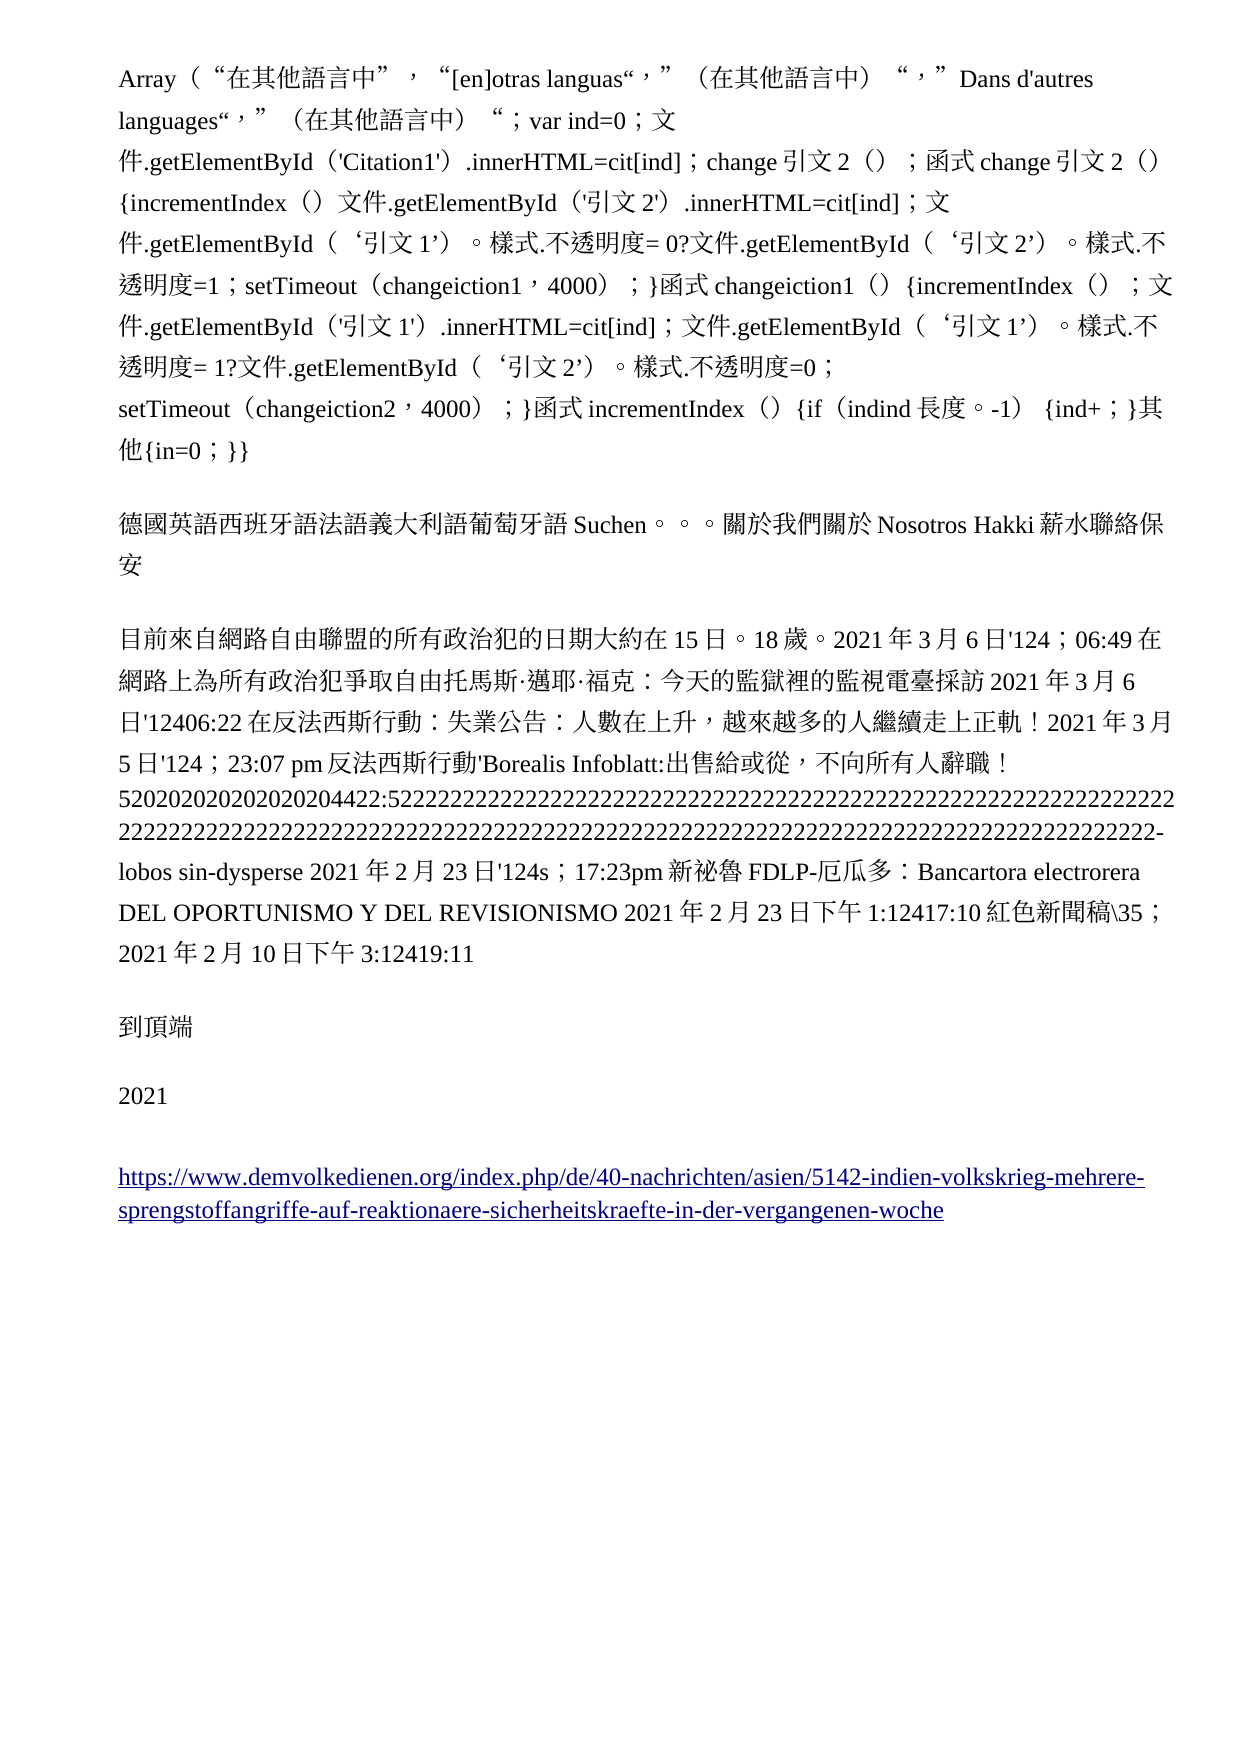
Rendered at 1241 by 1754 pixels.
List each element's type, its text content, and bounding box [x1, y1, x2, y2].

text https://www.demvolkedienen.org/index.php/de/40-nachrichten/asien/5142-indien-volkskrieg-mehrere-sprengstoffangriffe-auf-reaktionaere-sicherheitskraefte-in-der-vergangenen-woche [118, 1129, 1181, 1223]
text 2021-03-07T15:49:49+00:00 沒有 [] 上週，人民解放遊擊軍（PLGA）在印度共產黨（毛主義）的領導下，在當前的人民戰爭中採取了幾項行動。 據《印度時報》報道，一支警察部隊遭到疑似PLGA成員的襲擊，至少一名反動安全部隊成員受傷。遺憾的是，社論結尾沒有提供進一步的資訊。1 當日，印度-西藏邊防警察部隊一名成員在恰蒂斯加爾邦納拉揚普爾區科哈卡梅塔地區因簡易爆炸裝置爆炸身亡。事發時正值53歲。ITBP營在該地區進行了反納薩爾行動。2 我得了04分。3月，三名捷豹州警察，一支特別部隊，在賈坎德西辛赫布姆區Chaibasa地區的一枚克萊莫爾（殺傷人員地雷）爆炸襲擊中喪生。襲擊發生在197年。中央後備警察部隊營和11。Jharkhand捷豹突擊隊的一個營正在前往支援正在進行的清理行動。三 同一天，恰蒂斯加爾邦武裝部隊的一名成員在執行巡邏以確保在該地區修建橋樑時，在恰蒂斯加爾邦丹特瓦達區的Pahurnar村附近也被爆炸裝置炸死。根據警方的報告，地區後備警衛（DRG）和CAF已經開始行動，以確保該地區的安全，作為一名警員，22日。營屬於CAF，意外觸發了雷管。） 馬哈拉施特拉加奇羅利區1個毛派攻擊警察黨（印度時報，2021年5月3日）；https://timesofinia.indiatimes.com/videos/city/mumbai/maoists-attack-police-party-in-maharashtras-gadchiroli-district/videoshow/81350093.cms) 2 ITBP jawan在恰蒂斯加爾邦受納薩爾影響的Narayanpur區的簡易爆炸裝置爆炸中喪生（新印度快車，2021年5月3日；http://www.newindianexpress.com/nation/2021/mar/05/itbp-jawan-killed-in-ied-blast-inchattisgarhsnaxal-impacted-narayanpur-district-2272739.html) 3賈坎德：毛主義者引爆了地雷，殺死了3名警察，因為梳理行動（印度快報，2021年4月3日；https://indianexpress.com/article/india/jharkhand-maoists-set-off-mine-kill-3-cops-7214765/) 在恰蒂斯加爾邦丹特瓦達的納薩爾人種植的簡易爆炸裝置爆炸中，4名卡夫·賈萬被炸死（印度教，2021年4月3日；http://www.thehindu.com/news/national/other-states/caf-jawan-killed-in-blast-of-ied-platted-by-naxals-in-chhattisgarhs-dantewada/article33988662.ece/“在其他語言中”（var cit=new Array（“在其他語言中”，“[en]otras languas“，”（在其他語言中）“，”Dans d'autres languages“，”（在其他語言中）“；var ind=0；文件.getElementById（'Citation1'）.innerHTML=cit[ind]；change引文2（）；函式change引文2（）{incrementIndex（）文件.getElementById（'引文2'）.innerHTML=cit[ind]；文件.getElementById（‘引文1’）。樣式.不透明度= 0?文件.getElementById（‘引文2’）。樣式.不透明度=1；setTimeout（changeiction1，4000）；}函式changeiction1（）{incrementIndex（）；文件.getElementById（'引文1'）.innerHTML=cit[ind]；文件.getElementById（‘引文1’）。樣式.不透明度= 1?文件.getElementById（‘引文2’）。樣式.不透明度=0；setTimeout（changeiction2，4000）；}函式incrementIndex（）{if（indind長度。-1） {ind+；}其他{in=0；}} 德國英語西班牙語法語義大利語葡萄牙語Suchen。。。關於我們關於Nosotros Hakki薪水聯絡保安 目前來自網路自由聯盟的所有政治犯的日期大約在15日。18歲。2021年3月6日'124；06:49在網路上為所有政治犯爭取自由托馬斯·邁耶·福克：今天的監獄裡的監視電臺採訪2021年3月6日'12406:22在反法西斯行動：失業公告：人數在上升，越來越多的人繼續走上正軌！2021年3月5日'124；23:07 pm反法西斯行動'Borealis Infoblatt:出售給或從，不向所有人辭職！520202020202020204422:52222222222222222222222222222222222222222222222222222222222222222222222222222222222222222222222222222222222222222222222222222222222222222222222222-lobos sin-dysperse 2021年2月23日'124s；17:23pm新祕魯FDLP-厄瓜多：Bancartora electrorera DEL OPORTUNISMO Y DEL REVISIONISMO 2021年2月23日下午1:12417:10紅色新聞稿\35；2021年2月10日下午3:12419:11 到頂端 2021 [118, 59, 1181, 1110]
